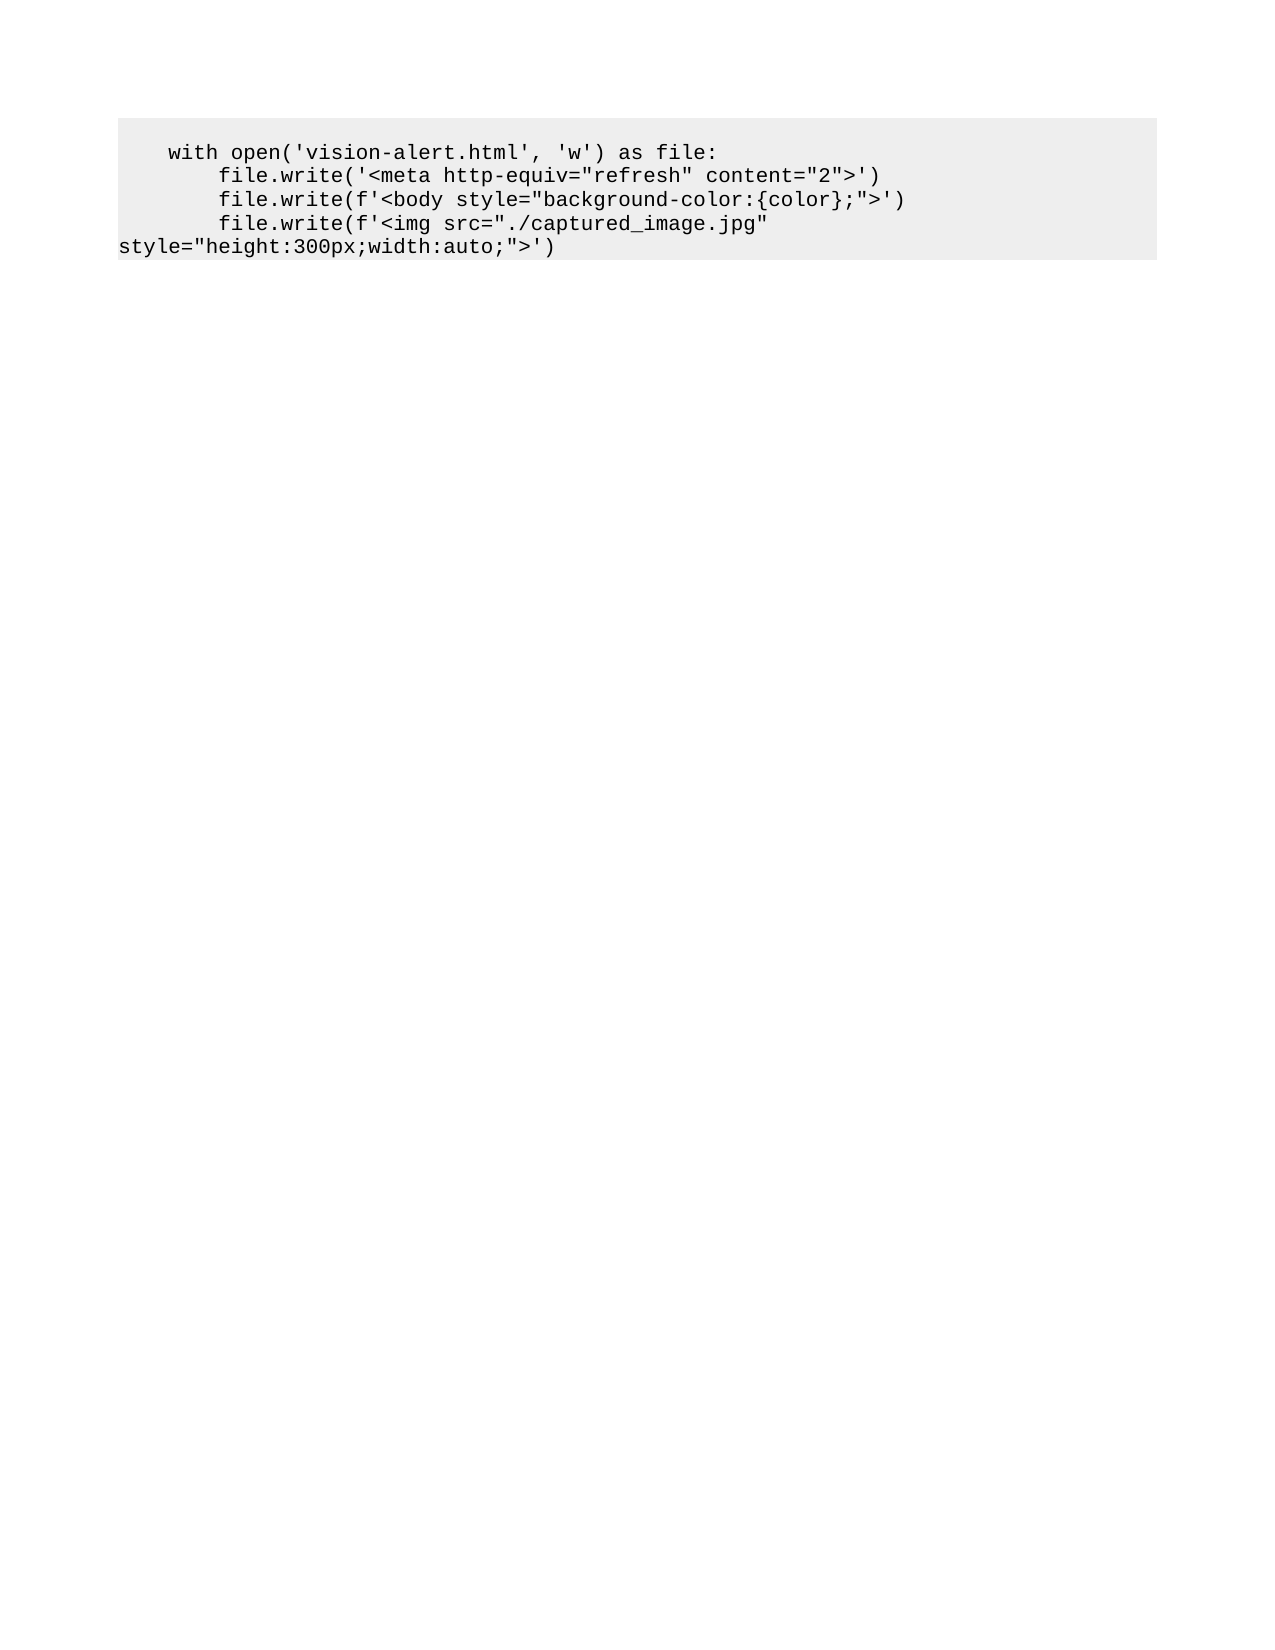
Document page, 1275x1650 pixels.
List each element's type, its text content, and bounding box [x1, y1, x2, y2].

text file.write('<meta http-equiv="refresh" content="2">') [118, 165, 1157, 189]
text file.write(f'<img src="./captured_image.jpg" style="height:300px;width:auto;">') [118, 213, 1157, 260]
text file.write(f'<body style="background-color:{color};">') [118, 189, 1157, 213]
text with open('vision-alert.html', 'w') as file: [118, 142, 1157, 165]
